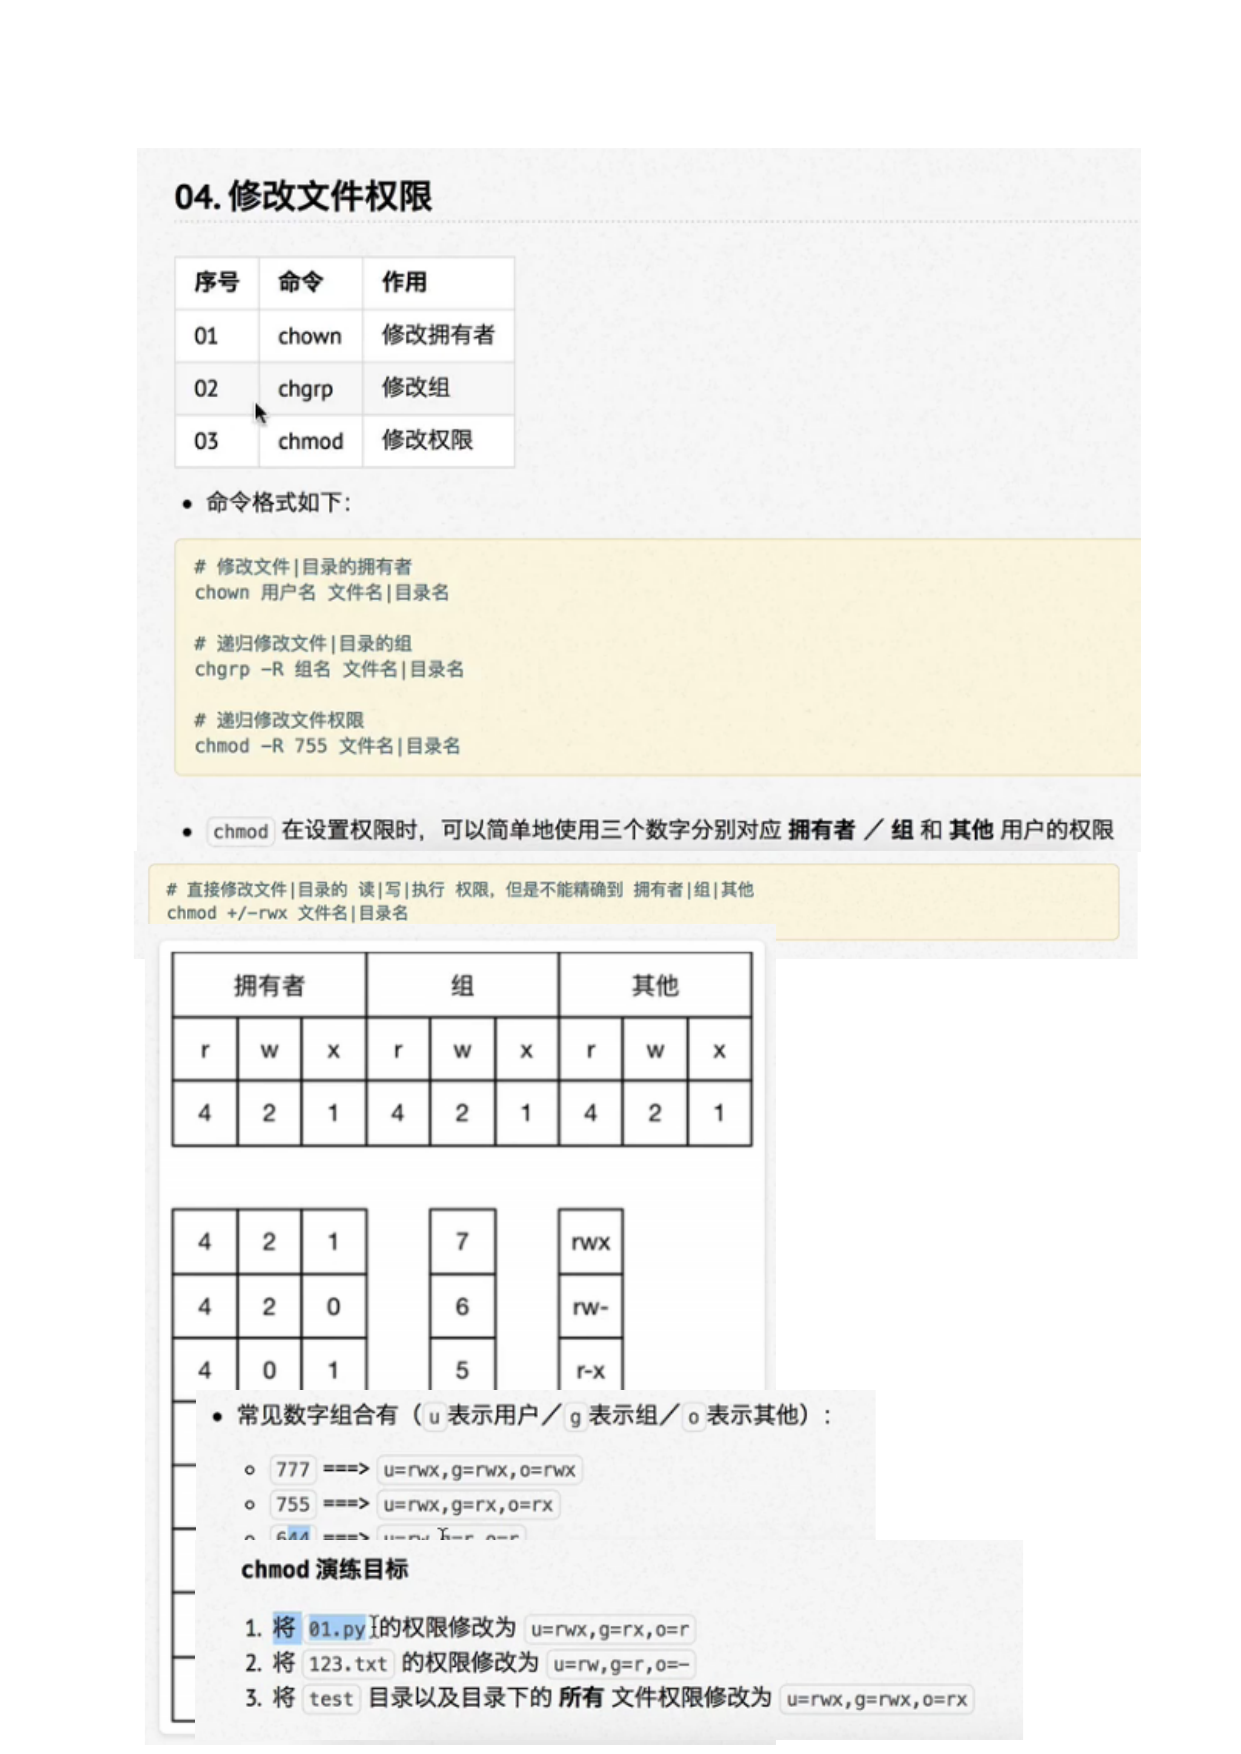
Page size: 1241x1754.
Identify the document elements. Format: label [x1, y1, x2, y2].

picture [133, 148, 1141, 1745]
